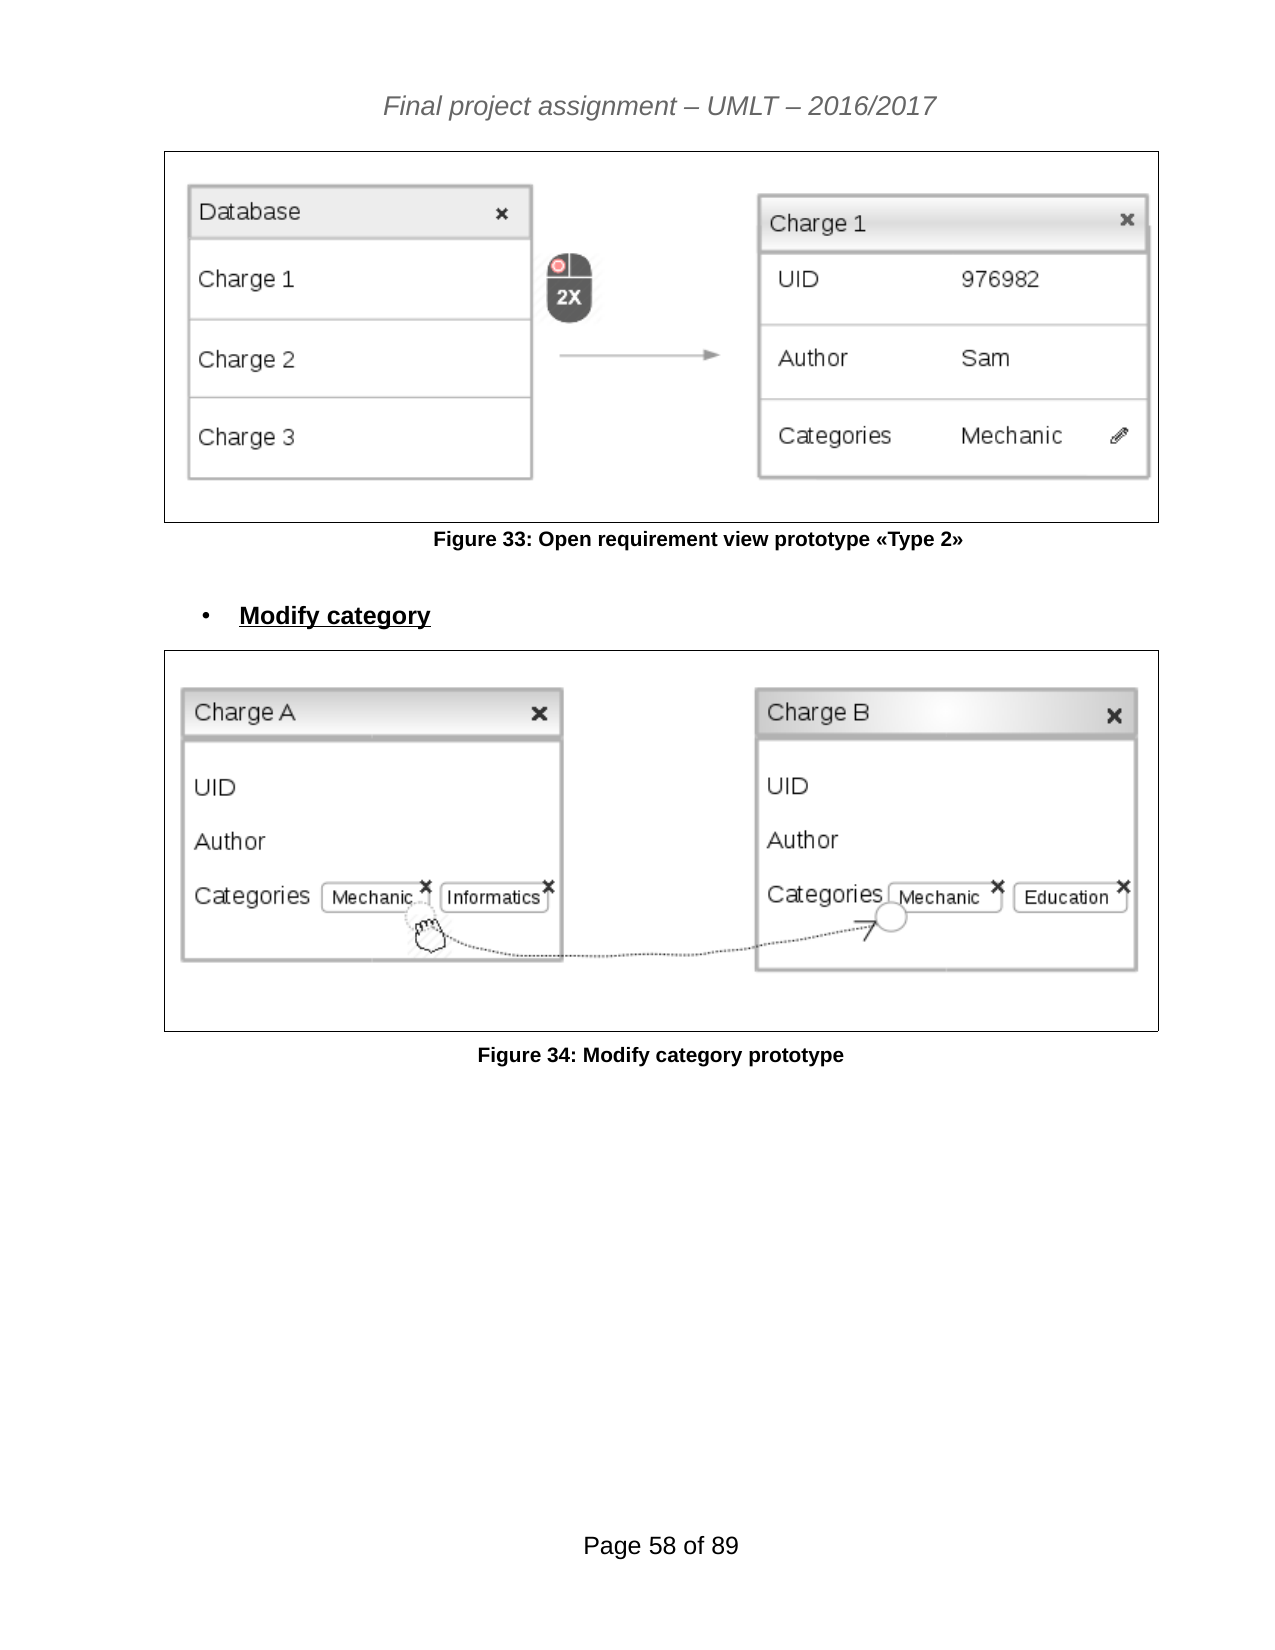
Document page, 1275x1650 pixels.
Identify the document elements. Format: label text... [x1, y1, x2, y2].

list Modify category [202, 601, 1158, 630]
text [165, 651, 1158, 1031]
picture [167, 154, 1155, 520]
picture [167, 653, 1155, 1029]
text Figure 34: Modify category prototype [164, 1032, 1158, 1067]
list [165, 152, 1158, 522]
list Figure 33: Open requirement view prototype «Type 2» [202, 523, 1158, 551]
